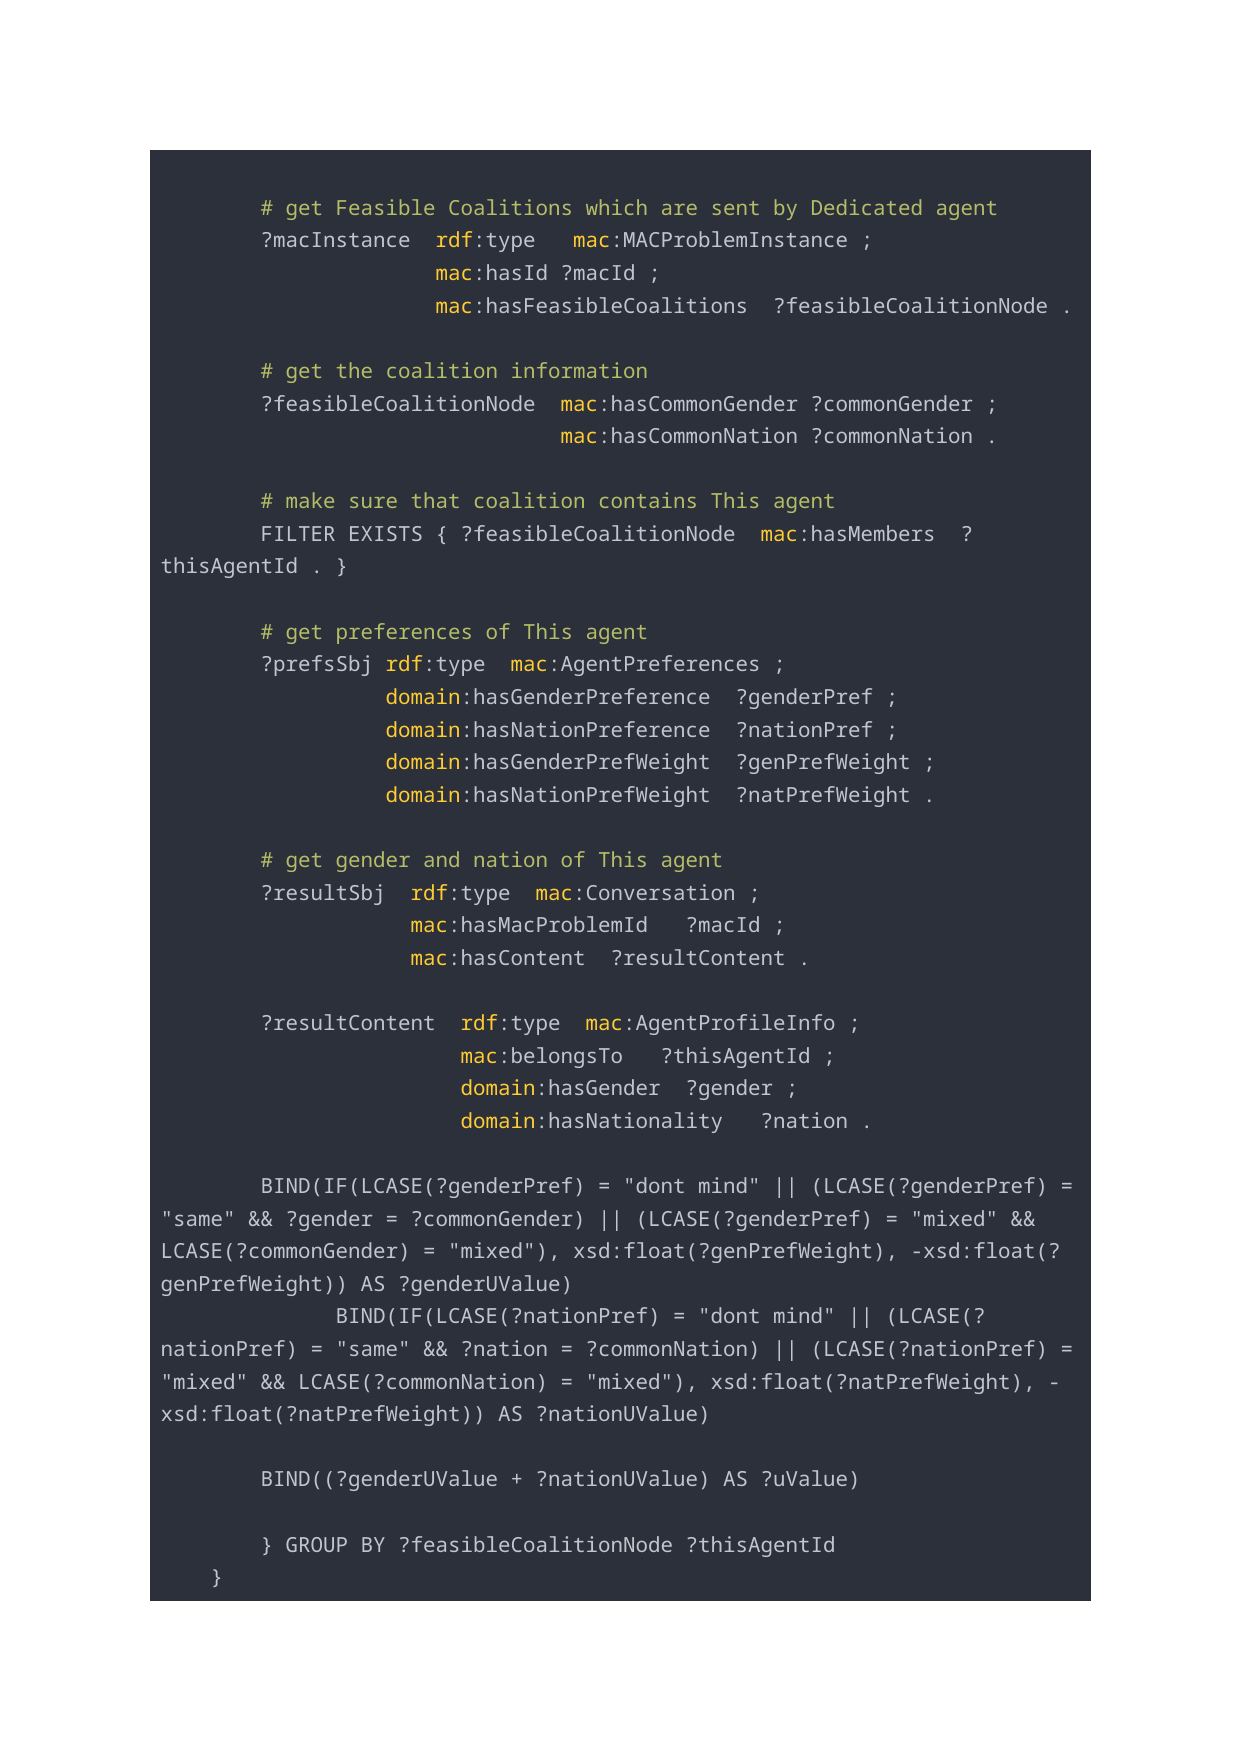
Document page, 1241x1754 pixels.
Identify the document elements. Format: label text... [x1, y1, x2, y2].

table_header # get Feasible Coalitions which are sent by Dedicated agent ?macInstance rdf:type mac:MACProblemInstance ; mac:hasId ?macId ; mac:hasFeasibleCoalitions ?feasibleCoalitionNode . # get the coalition information ?feasibleCoalitionNode mac:hasCommonGender ?commonGender ; mac:hasCommonNation ?commonNation . # make sure that coalition contains This agent FILTER EXISTS { ?feasibleCoalitionNode mac:hasMembers ?thisAgentId . } # get preferences of This agent ?prefsSbj rdf:type mac:AgentPreferences ; domain:hasGenderPreference ?genderPref ; domain:hasNationPreference ?nationPref ; domain:hasGenderPrefWeight ?genPrefWeight ; domain:hasNationPrefWeight ?natPrefWeight . # get gender and nation of This agent ?resultSbj rdf:type mac:Conversation ; mac:hasMacProblemId ?macId ; mac:hasContent ?resultContent . ?resultContent rdf:type mac:AgentProfileInfo ; mac:belongsTo ?thisAgentId ; domain:hasGender ?gender ; domain:hasNationality ?nation . BIND(IF(LCASE(?genderPref) = "dont mind" || (LCASE(?genderPref) = "same" && ?gender = ?commonGender) || (LCASE(?genderPref) = "mixed" && LCASE(?commonGender) = "mixed"), xsd:float(?genPrefWeight), -xsd:float(?genPrefWeight)) AS ?genderUValue) BIND(IF(LCASE(?nationPref) = "dont mind" || (LCASE(?nationPref) = "same" && ?nation = ?commonNation) || (LCASE(?nationPref) = "mixed" && LCASE(?commonNation) = "mixed"), xsd:float(?natPrefWeight), -xsd:float(?natPrefWeight)) AS ?nationUValue) BIND((?genderUValue + ?nationUValue) AS ?uValue) } GROUP BY ?feasibleCoalitionNode ?thisAgentId } [150, 150, 1091, 1601]
